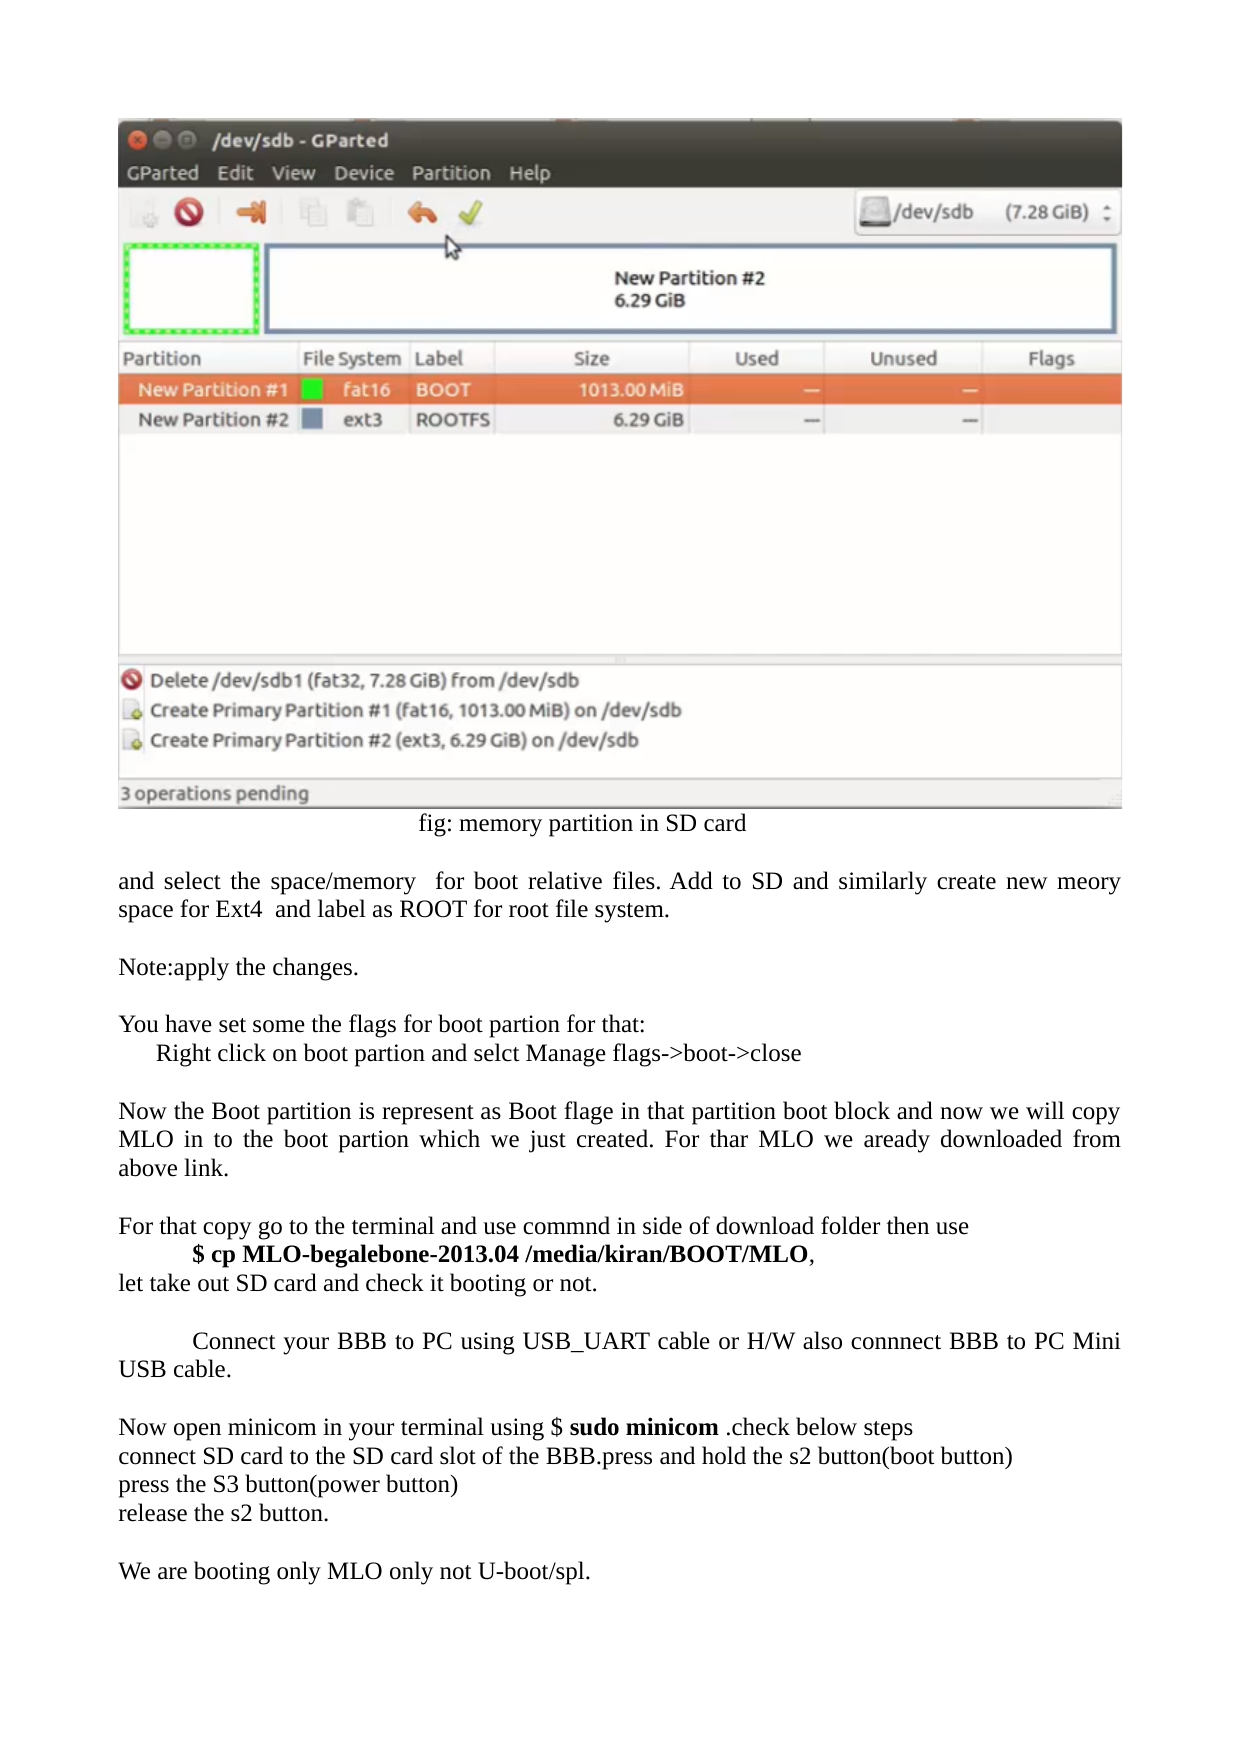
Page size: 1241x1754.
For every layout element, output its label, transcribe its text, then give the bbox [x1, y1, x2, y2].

text Now the Boot partition is represent as Boot flage in that partition boot block and now we will copy MLO in to the boot partion which we just created. For thar MLO we aready downloaded from above link. [118, 1096, 1122, 1182]
text press the S3 button(power button) [118, 1469, 1122, 1498]
picture [118, 118, 1123, 809]
text You have set some the flags for boot partion for that: [118, 1009, 1122, 1038]
text For that copy go to the terminal and use commnd in side of download folder then use [118, 1211, 1122, 1239]
text $ cp MLO-begalebone-2013.04 /media/kiran/BOOT/MLO, [118, 1239, 1122, 1268]
text We are booting only MLO only not U-boot/spl. [118, 1556, 1122, 1584]
text Right click on boot partion and selct Manage flags->boot->close [118, 1038, 1122, 1067]
text Connect your BBB to PC using USB_UART cable or H/W also connnect BBB to PC Mini USB cable. [118, 1326, 1122, 1383]
text connect SD card to the SD card slot of the BBB.press and hold the s2 button(boot button) [118, 1441, 1122, 1469]
text Note:apply the changes. [118, 952, 1122, 981]
text Now open minicom in your terminal using $ sudo minicom .check below steps [118, 1412, 1122, 1441]
text fig: memory partition in SD card [118, 809, 1122, 837]
text release the s2 button. [118, 1498, 1122, 1527]
text and select the space/memory for boot relative files. Add to SD and similarly create new meory space for Ext4 and label as ROOT for root file system. [118, 866, 1122, 923]
text let take out SD card and check it booting or not. [118, 1268, 1122, 1297]
